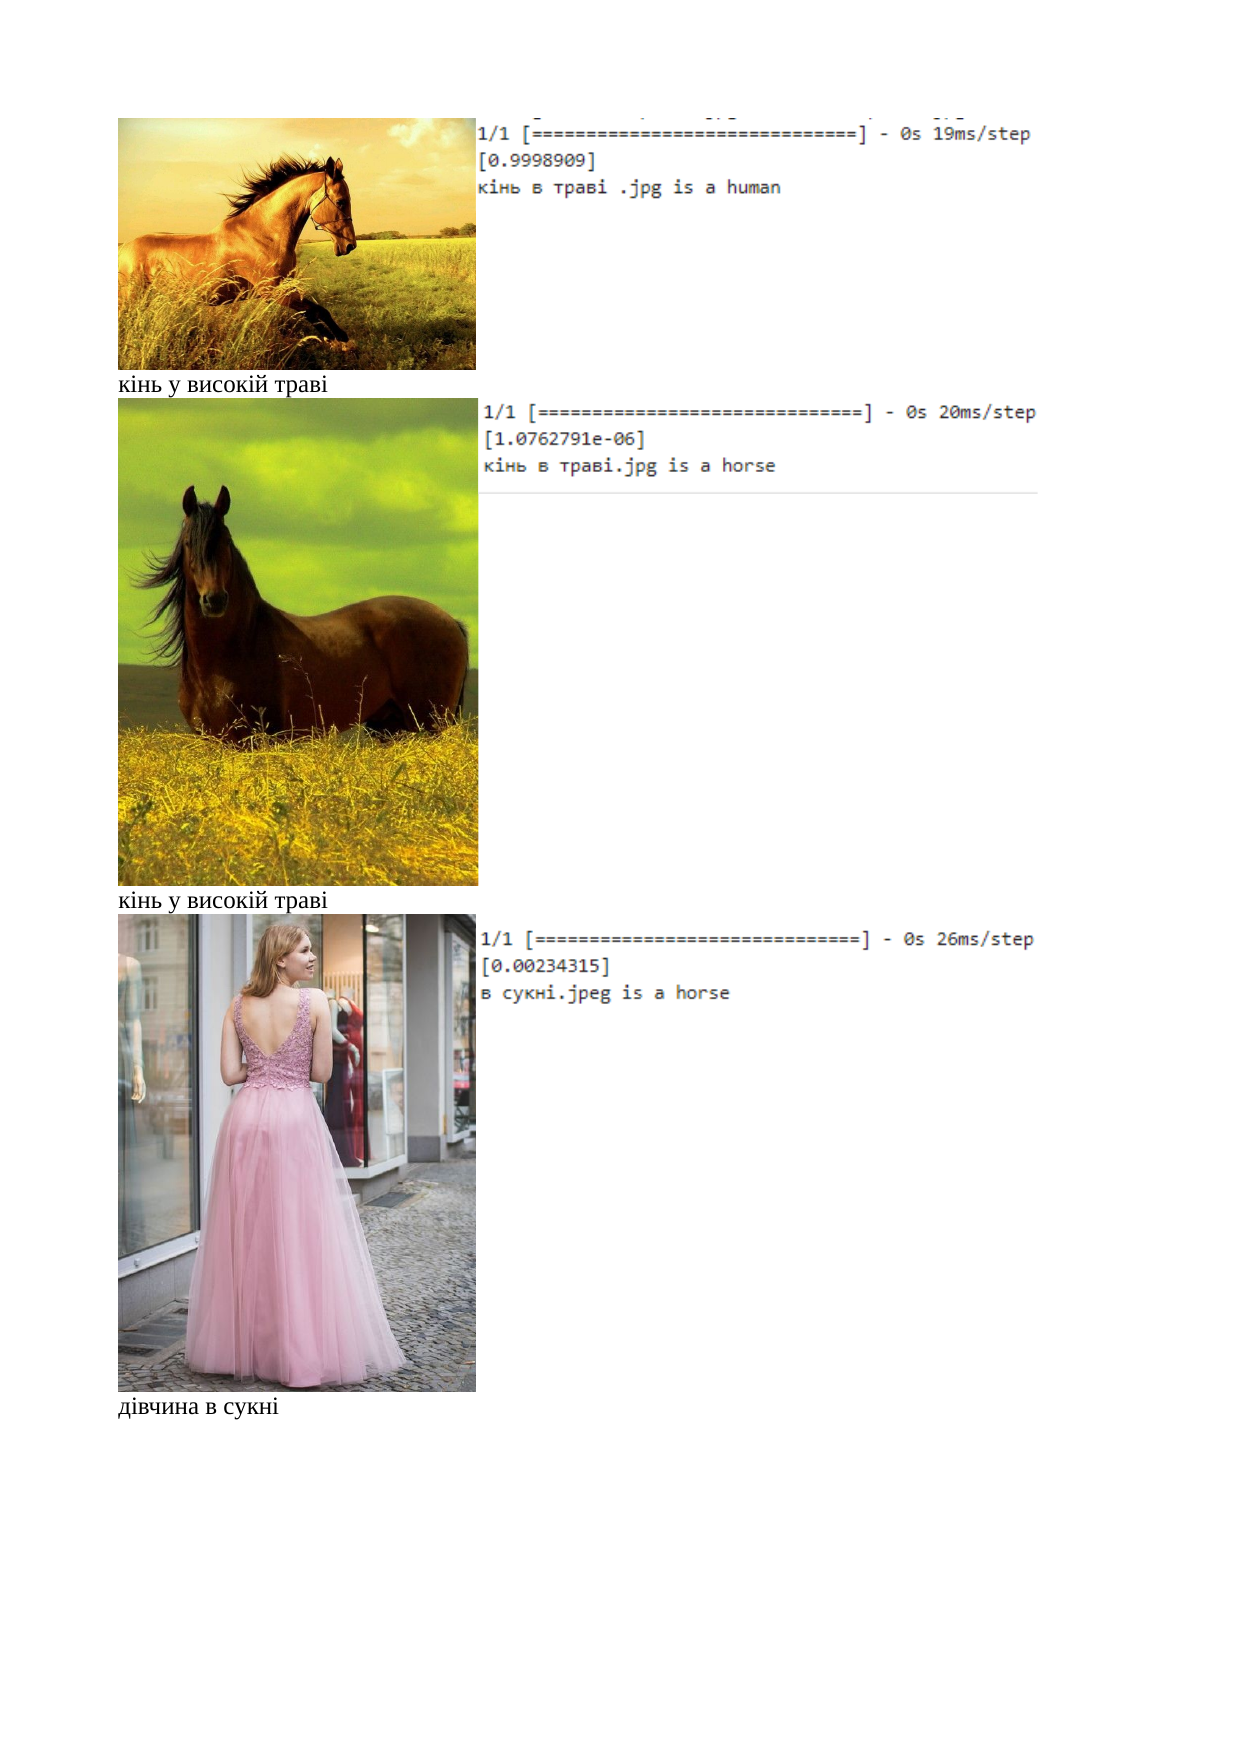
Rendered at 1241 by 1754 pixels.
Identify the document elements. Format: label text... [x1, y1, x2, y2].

picture [118, 118, 1045, 370]
text дівчина в сукні [118, 914, 1122, 1420]
text кінь у високій траві [118, 118, 1122, 398]
picture [118, 914, 1039, 1392]
picture [118, 398, 1038, 886]
text кінь у високій траві [118, 398, 1122, 914]
